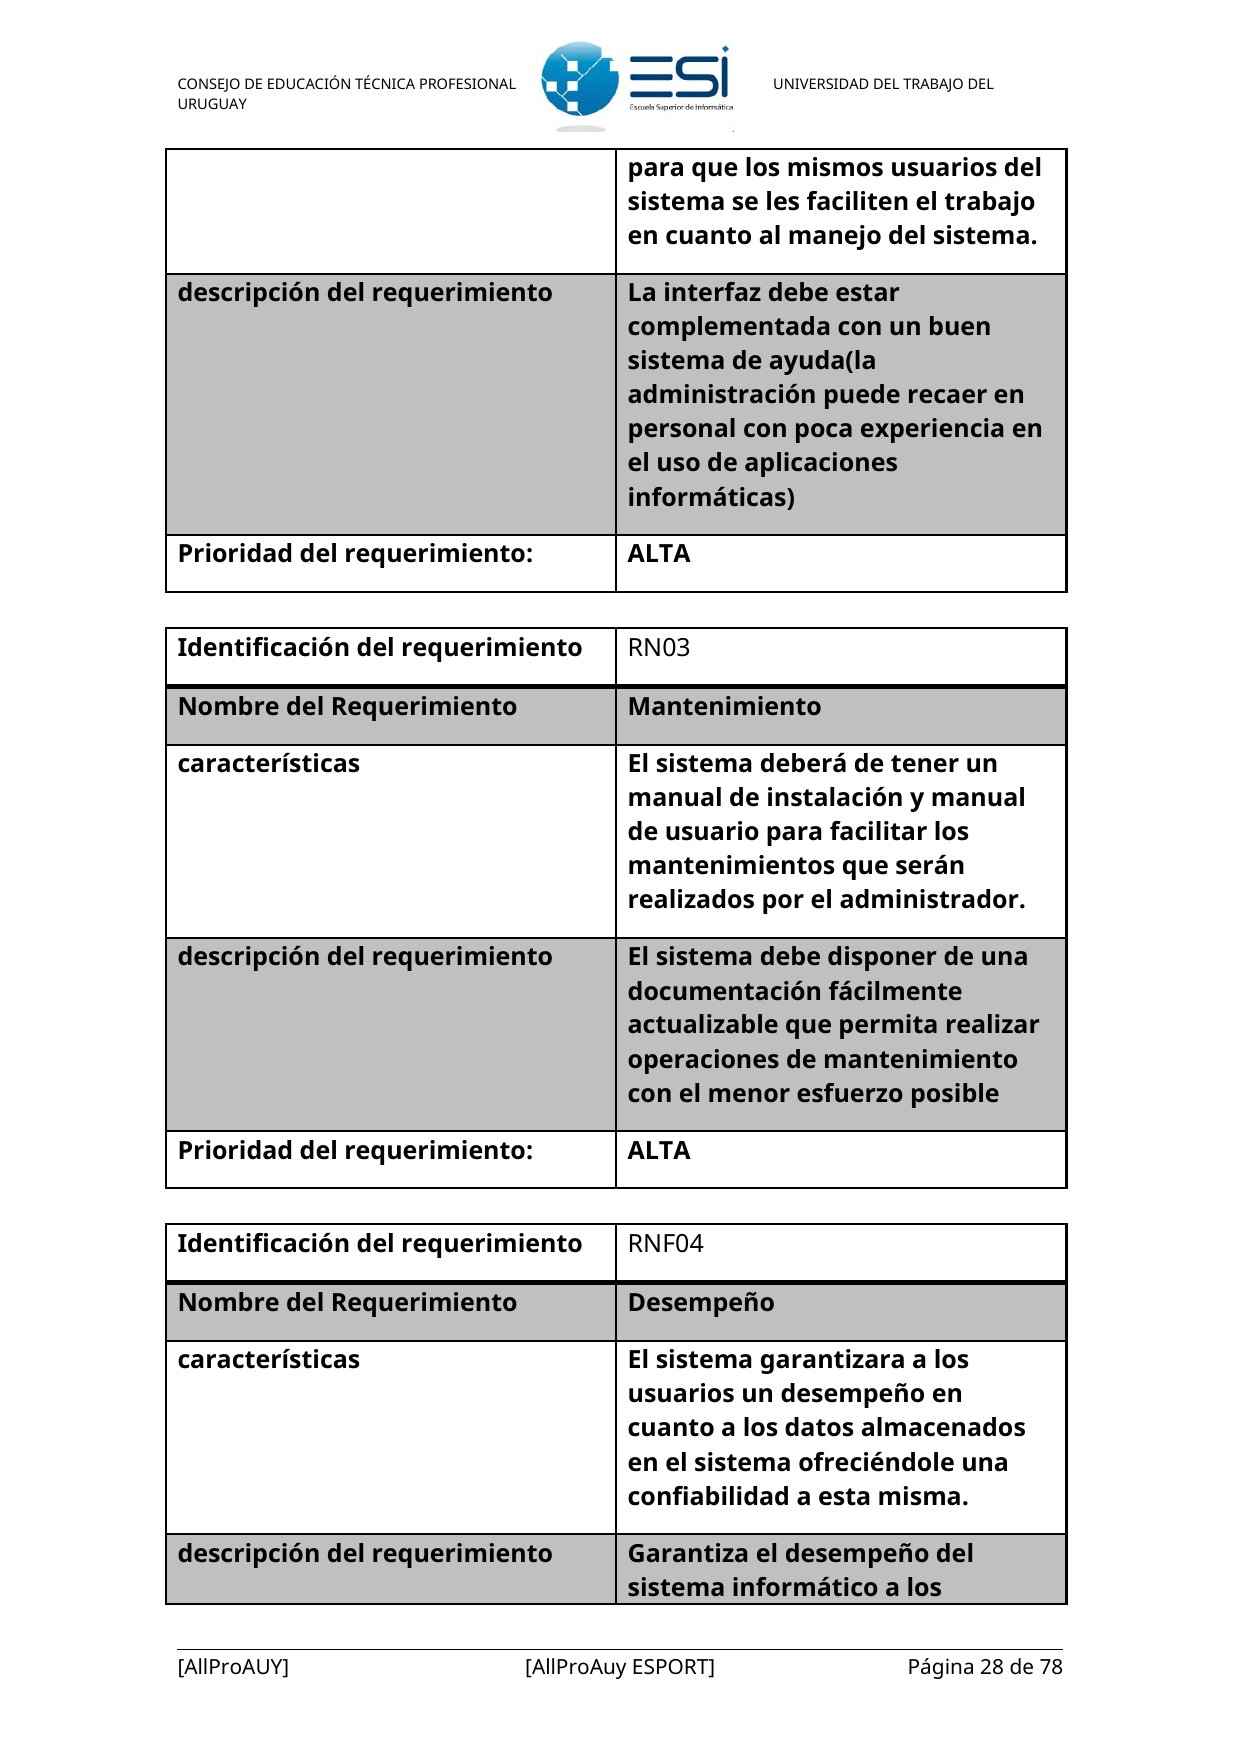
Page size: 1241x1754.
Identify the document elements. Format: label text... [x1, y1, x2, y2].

table_cell características [167, 1342, 615, 1533]
table_cell La interfaz debe estar complementada con un buen sistema de ayuda(la administración puede recaer en personal con poca experiencia en el uso de aplicaciones informáticas) [617, 275, 1065, 534]
table_cell ALTA [617, 1132, 1065, 1187]
table_cell Mantenimiento [617, 689, 1065, 744]
table_cell descripción del requerimiento [167, 1535, 615, 1603]
table_cell [167, 150, 615, 273]
table_cell El sistema debe disponer de una documentación fácilmente actualizable que permita realizar operaciones de mantenimiento con el menor esfuerzo posible [617, 939, 1065, 1130]
table_cell Desempeño [617, 1285, 1065, 1340]
table_header RN03 [617, 629, 1065, 684]
table_cell descripción del requerimiento [167, 275, 615, 534]
table_cell descripción del requerimiento [167, 939, 615, 1130]
table_cell El sistema deberá de tener un manual de instalación y manual de usuario para facilitar los mantenimientos que serán realizados por el administrador. [617, 746, 1065, 937]
table_header RNF04 [617, 1225, 1065, 1280]
table_cell características [167, 746, 615, 937]
table_cell para que los mismos usuarios del sistema se les faciliten el trabajo en cuanto al manejo del sistema. [617, 150, 1065, 273]
table_cell Garantiza el desempeño del sistema informático a los [617, 1535, 1065, 1603]
table_cell Prioridad del requerimiento: [167, 536, 615, 591]
table_cell Nombre del Requerimiento [167, 1285, 615, 1340]
table_cell Prioridad del requerimiento: [167, 1132, 615, 1187]
table_cell El sistema garantizara a los usuarios un desempeño en cuanto a los datos almacenados en el sistema ofreciéndole una confiabilidad a esta misma. [617, 1342, 1065, 1533]
picture [534, 39, 734, 132]
table_header Identificación del requerimiento [167, 629, 615, 684]
table_header Identificación del requerimiento [167, 1225, 615, 1280]
table_cell Nombre del Requerimiento [167, 689, 615, 744]
table_cell ALTA [617, 536, 1065, 591]
